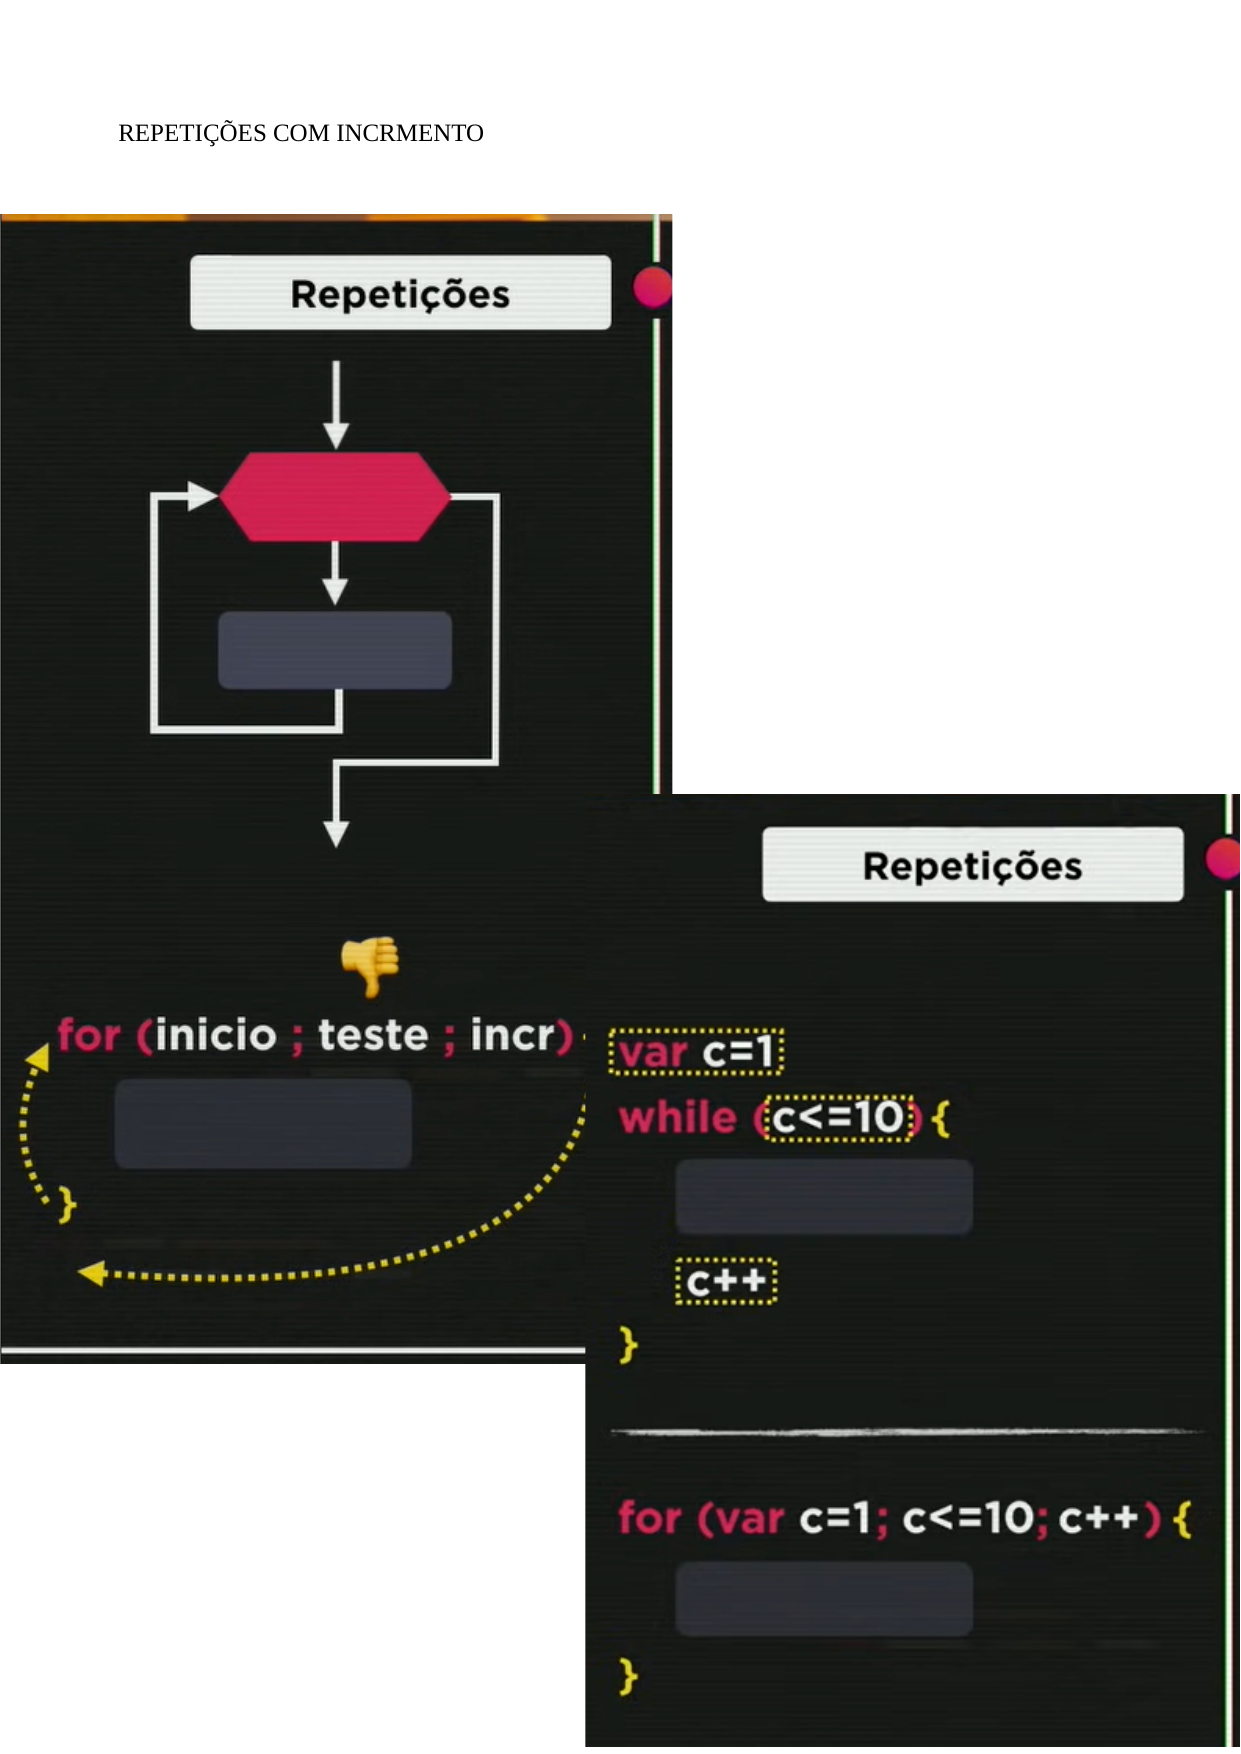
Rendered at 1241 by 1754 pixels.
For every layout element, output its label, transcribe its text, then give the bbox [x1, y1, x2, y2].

picture [0, 214, 1240, 1747]
text REPETIÇÕES COM INCRMENTO [118, 118, 1122, 147]
